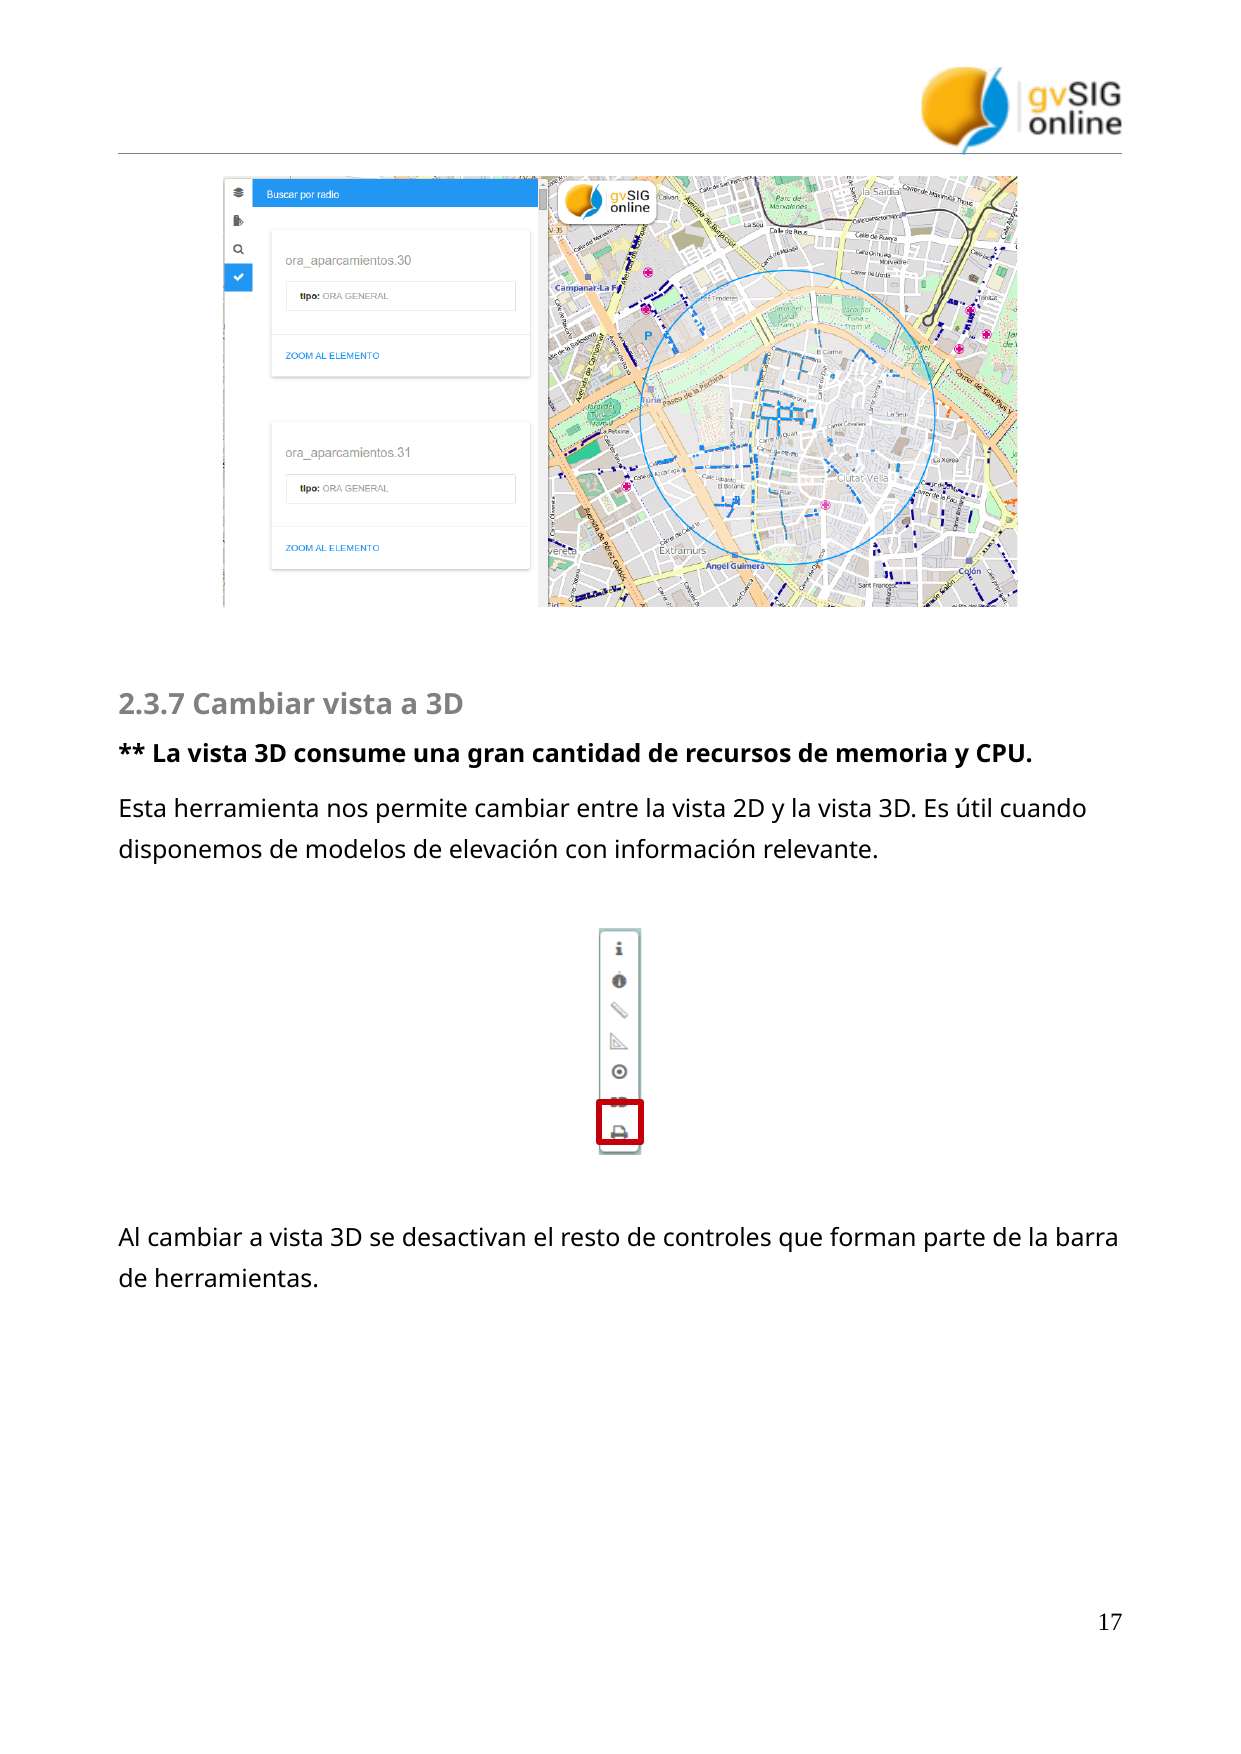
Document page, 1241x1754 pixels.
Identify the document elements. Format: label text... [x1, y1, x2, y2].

text Al cambiar a vista 3D se desactivan el resto de controles que forman parte de la barra de herramientas. [118, 1220, 1122, 1295]
text Esta herramienta nos permite cambiar entre la vista 2D y la vista 3D. Es útil cuando disponemos de modelos de elevación con información relevante. [118, 791, 1122, 866]
text ** La vista 3D consume una gran cantidad de recursos de memoria y CPU. [118, 736, 1122, 770]
picture [222, 176, 1018, 607]
picture [598, 1145, 642, 1155]
picture [602, 1105, 638, 1139]
picture [921, 67, 1122, 155]
subtitle 2.3.7 Cambiar vista a 3D [118, 683, 1122, 723]
picture [598, 928, 642, 1099]
